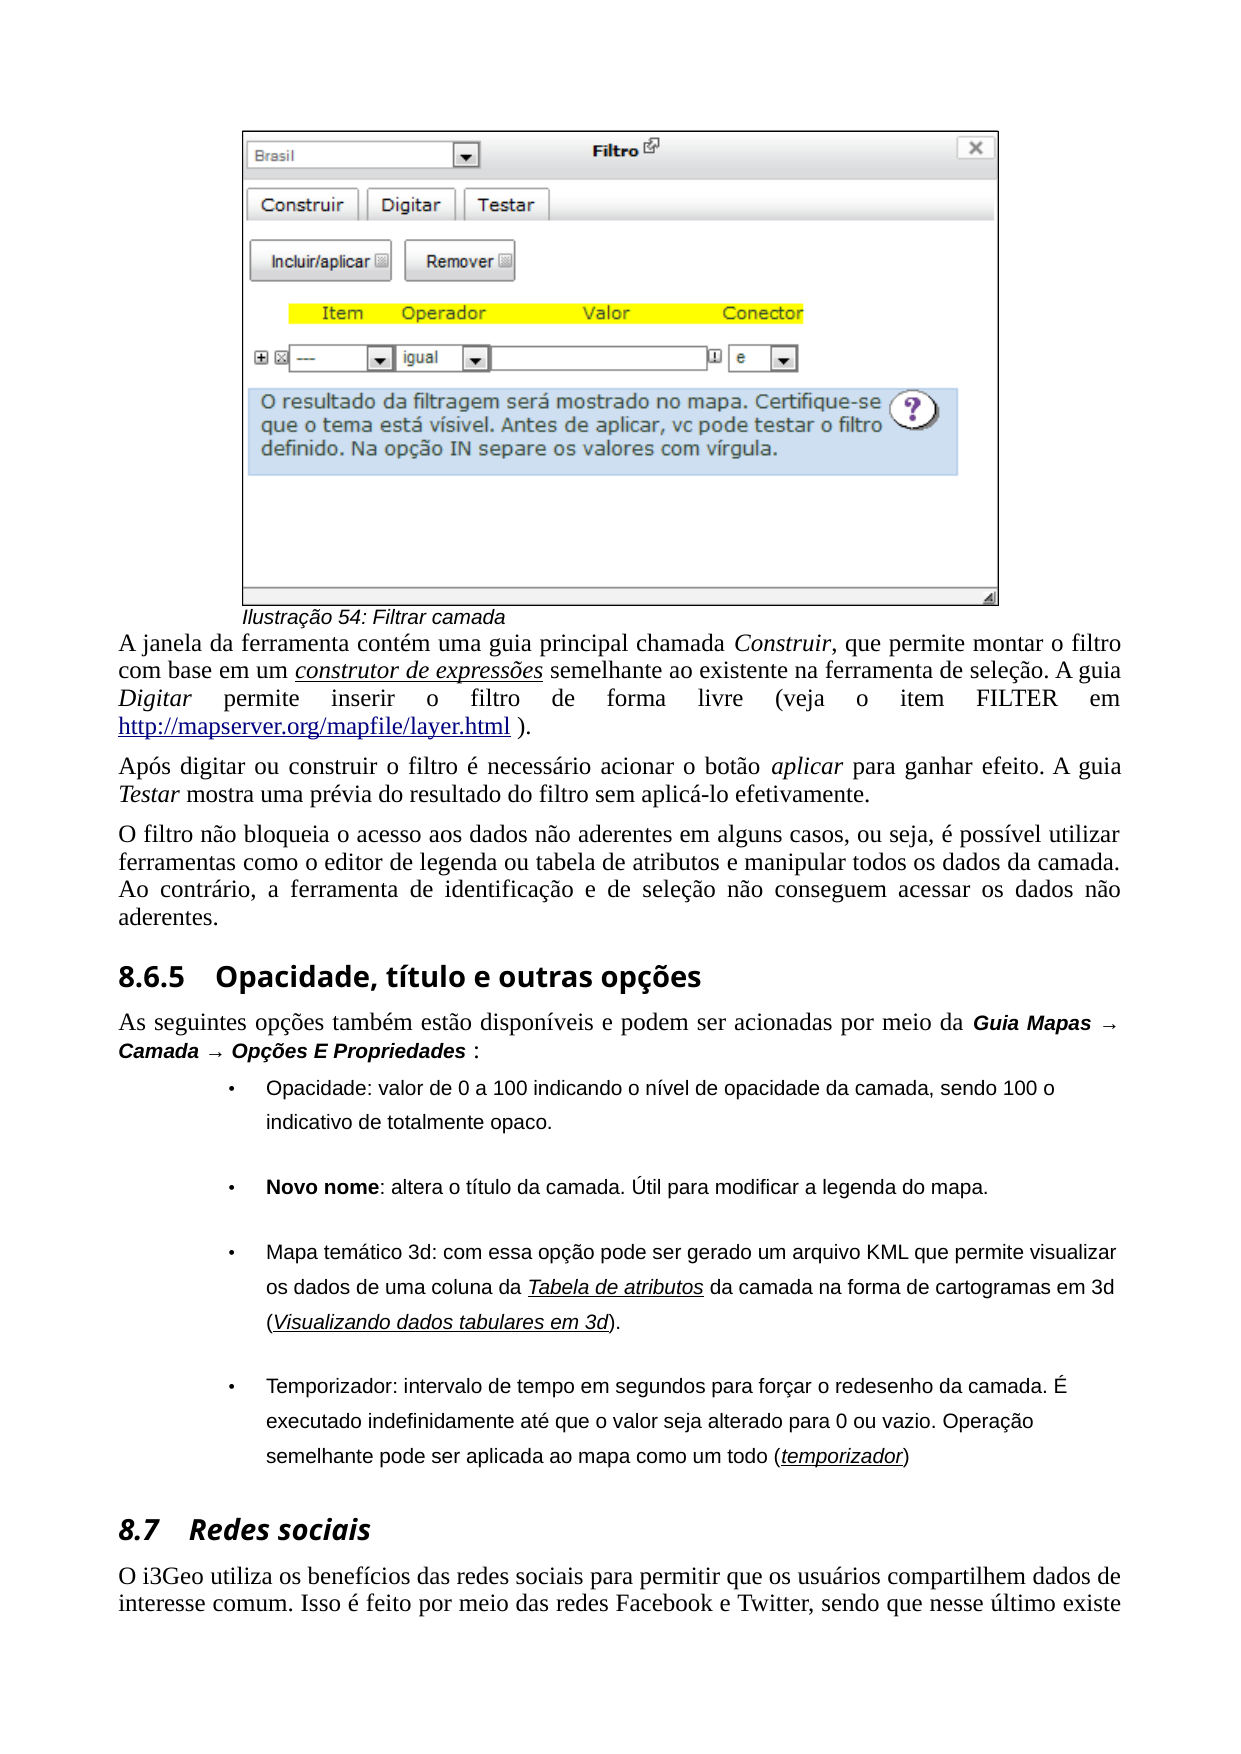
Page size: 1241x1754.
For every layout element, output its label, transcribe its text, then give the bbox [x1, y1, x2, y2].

text A janela da ferramenta contém uma guia principal chamada Construir, que permite montar o filtro com base em um construtor de expressões semelhante ao existente na ferramenta de seleção. A guia Digitar permite inserir o filtro de forma livre (veja o item FILTER em http://mapserver.org/mapfile/layer.html ). [118, 118, 1122, 740]
picture [243, 132, 998, 605]
list Novo nome: altera o título da camada. Útil para modificar a legenda do mapa. [228, 1176, 1122, 1199]
list Temporizador: intervalo de tempo em segundos para forçar o redesenho da camada. É executado indefinidamente até que o valor seja alterado para 0 ou vazio. Operação semelhante pode ser aplicada ao mapa como um todo (temporizador) [228, 1375, 1122, 1468]
list Mapa temático 3d: com essa opção pode ser gerado um arquivo KML que permite visualizar os dados de uma coluna da Tabela de atributos da camada na forma de cartogramas em 3d (Visualizando dados tabulares em 3d). [228, 1241, 1122, 1333]
subtitle Opacidade, título e outras opções [118, 956, 1122, 996]
text Após digitar ou construir o filtro é necessário acionar o botão aplicar para ganhar efeito. A guia Testar mostra uma prévia do resultado do filtro sem aplicá-lo efetivamente. [118, 752, 1122, 808]
text O i3Geo utiliza os benefícios das redes sociais para permitir que os usuários compartilhem dados de interesse comum. Isso é feito por meio das redes Facebook e Twitter, sendo que nesse último existe [118, 1562, 1122, 1617]
text As seguintes opções também estão disponíveis e podem ser acionadas por meio da guia mapas → camada → opções e propriedades : [118, 1008, 1122, 1063]
text Ilustração 54: Filtrar camada [242, 606, 998, 629]
text O filtro não bloqueia o acesso aos dados não aderentes em alguns casos, ou seja, é possível utilizar ferramentas como o editor de legenda ou tabela de atributos e manipular todos os dados da camada. Ao contrário, a ferramenta de identificação e de seleção não conseguem acessar os dados não aderentes. [118, 820, 1122, 931]
subtitle Redes sociais [118, 1509, 1122, 1549]
list Opacidade: valor de 0 a 100 indicando o nível de opacidade da camada, sendo 100 o indicativo de totalmente opaco. [228, 1076, 1122, 1134]
